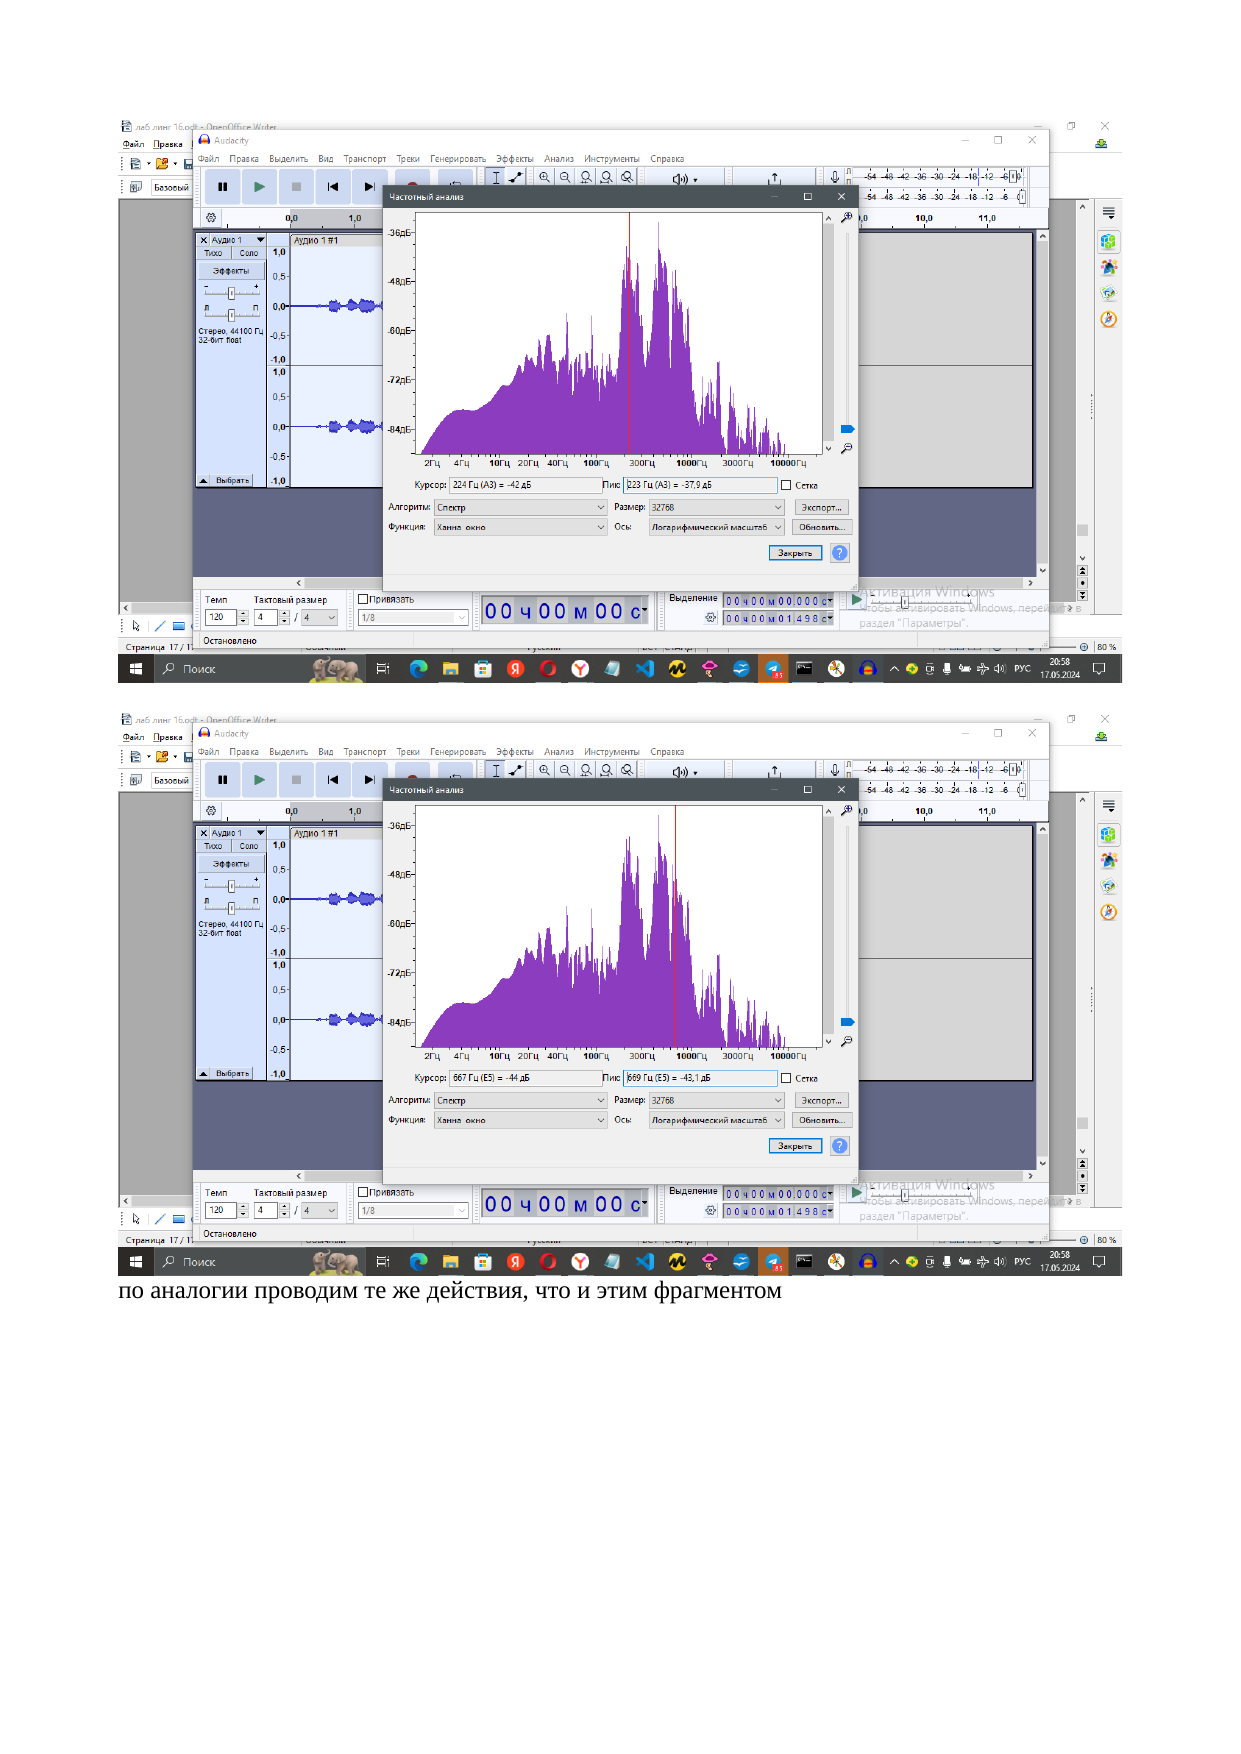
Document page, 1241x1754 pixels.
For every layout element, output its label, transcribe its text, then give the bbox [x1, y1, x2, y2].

text по аналогии проводим те же действия, что и этим фрагментом [118, 1276, 1122, 1304]
picture [118, 118, 1123, 683]
picture [118, 711, 1123, 1276]
